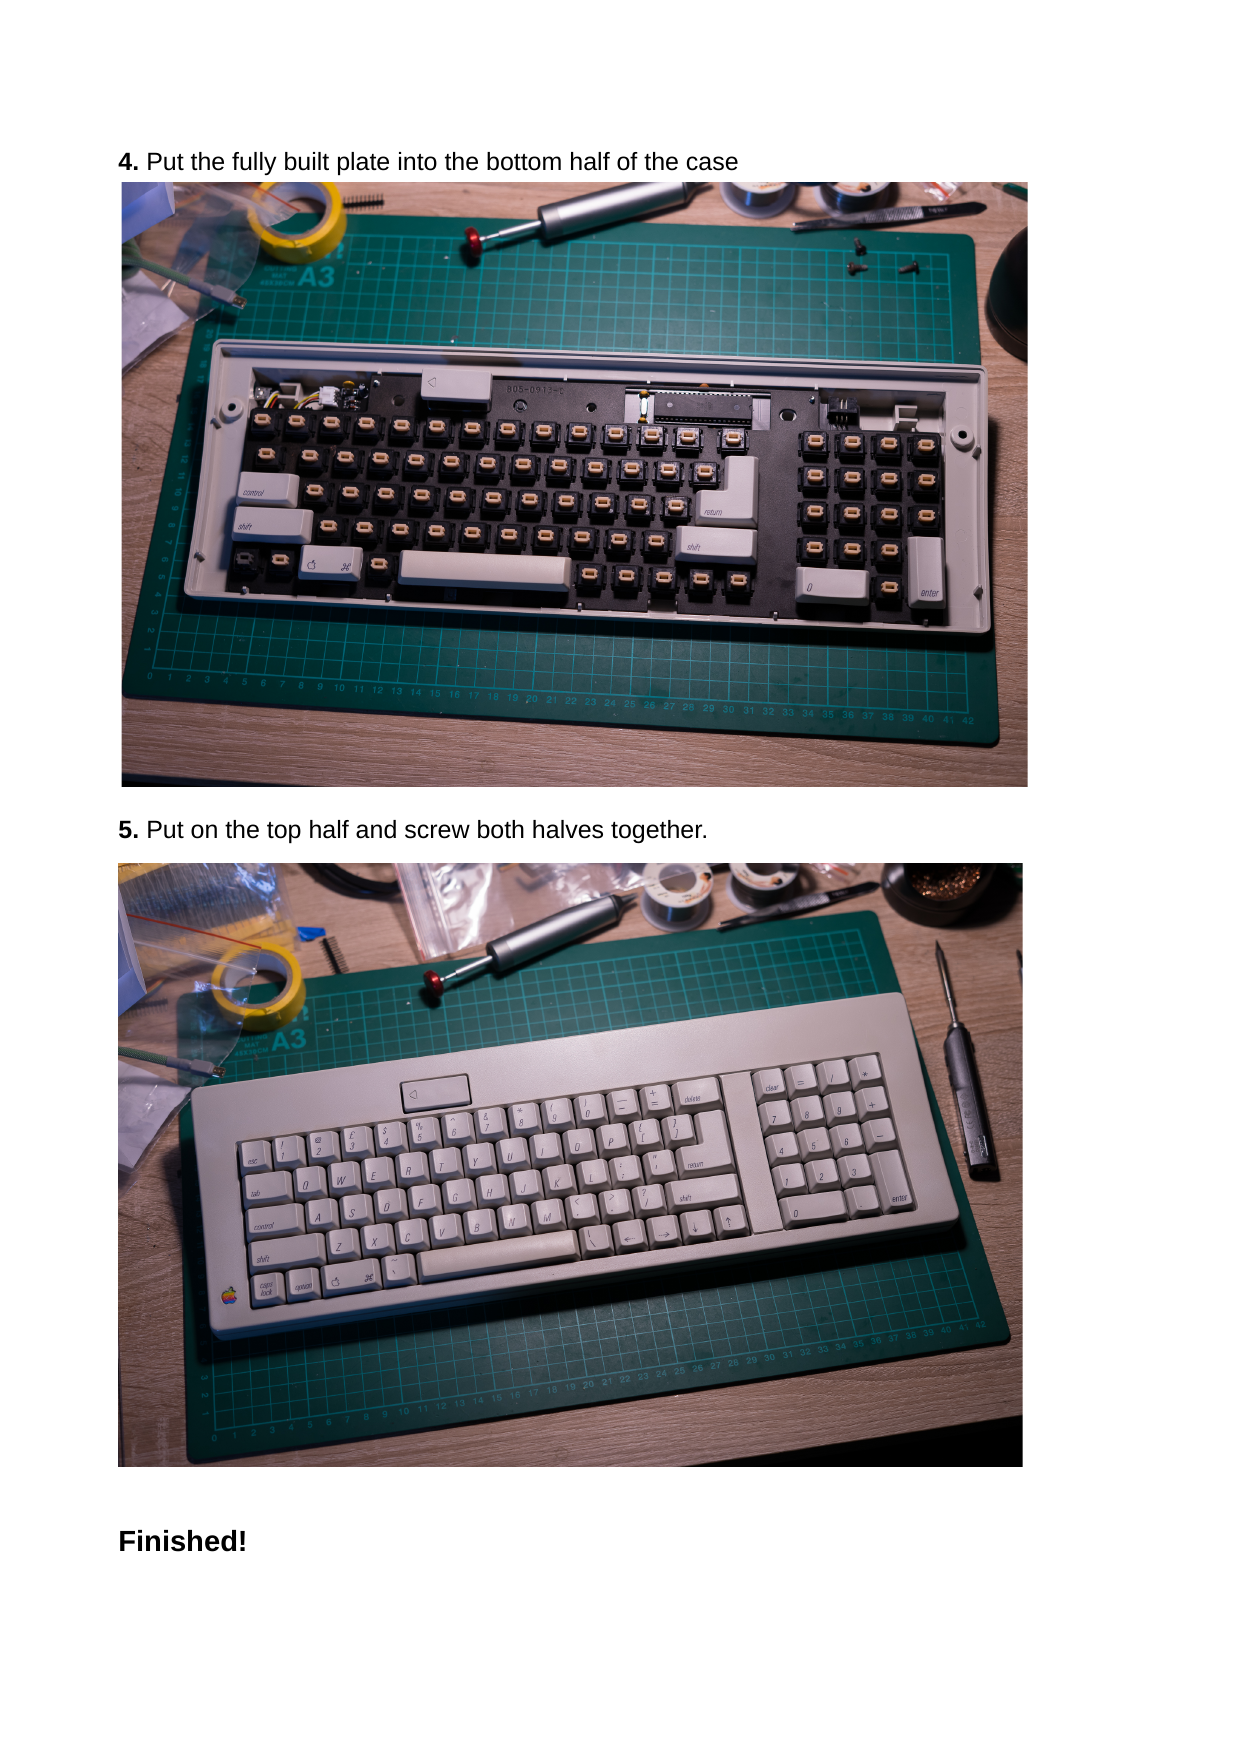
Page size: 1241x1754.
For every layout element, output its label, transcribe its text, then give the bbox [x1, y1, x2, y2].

text Finished! [118, 1524, 1122, 1558]
text 4. Put the fully built plate into the bottom half of the case [118, 147, 1122, 176]
text 5. Put on the top half and screw both halves together. [118, 816, 1122, 844]
picture [121, 182, 1028, 787]
picture [118, 863, 1023, 1467]
